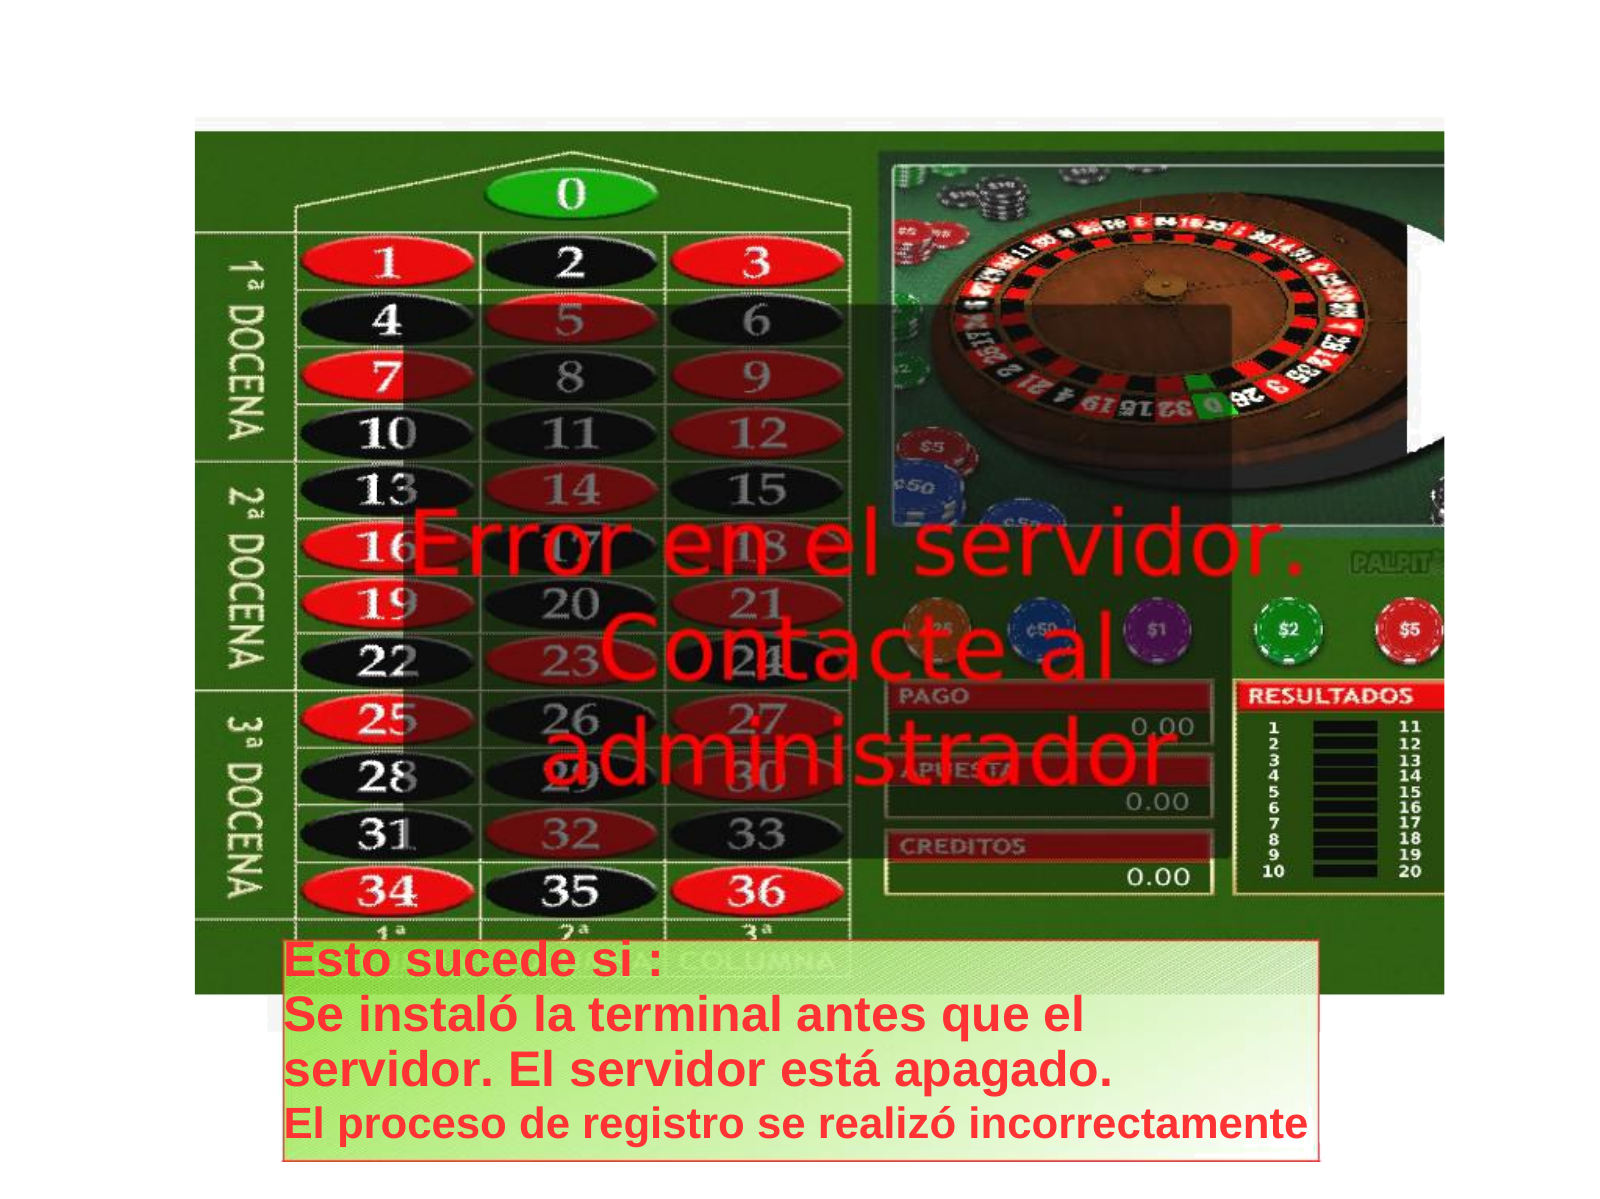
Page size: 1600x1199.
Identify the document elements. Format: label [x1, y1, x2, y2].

picture [194, 94, 1445, 1162]
